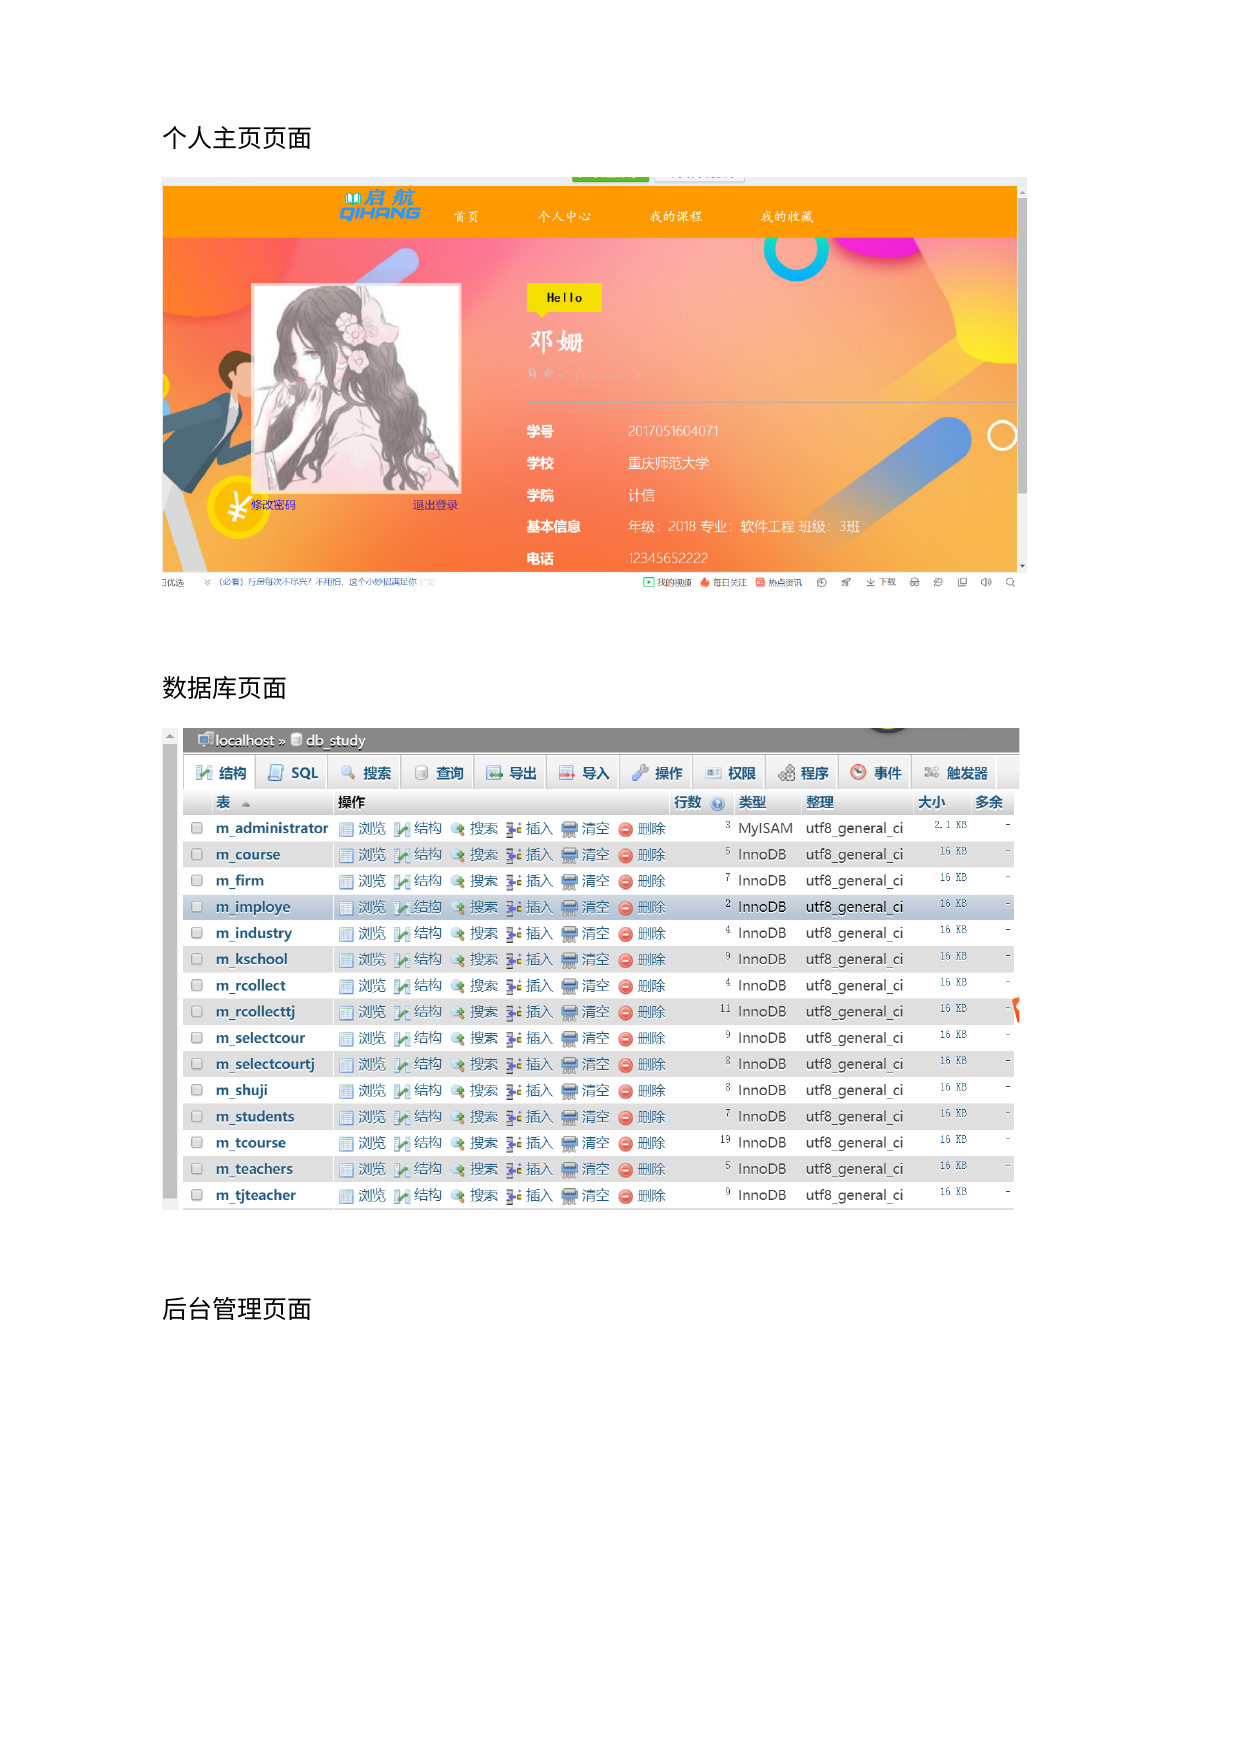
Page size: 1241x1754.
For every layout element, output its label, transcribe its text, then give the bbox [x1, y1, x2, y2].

text 个人主页页面 [118, 118, 1122, 154]
text 后台管理页面 [118, 1289, 1122, 1326]
text 数据库页面 [118, 668, 1122, 705]
